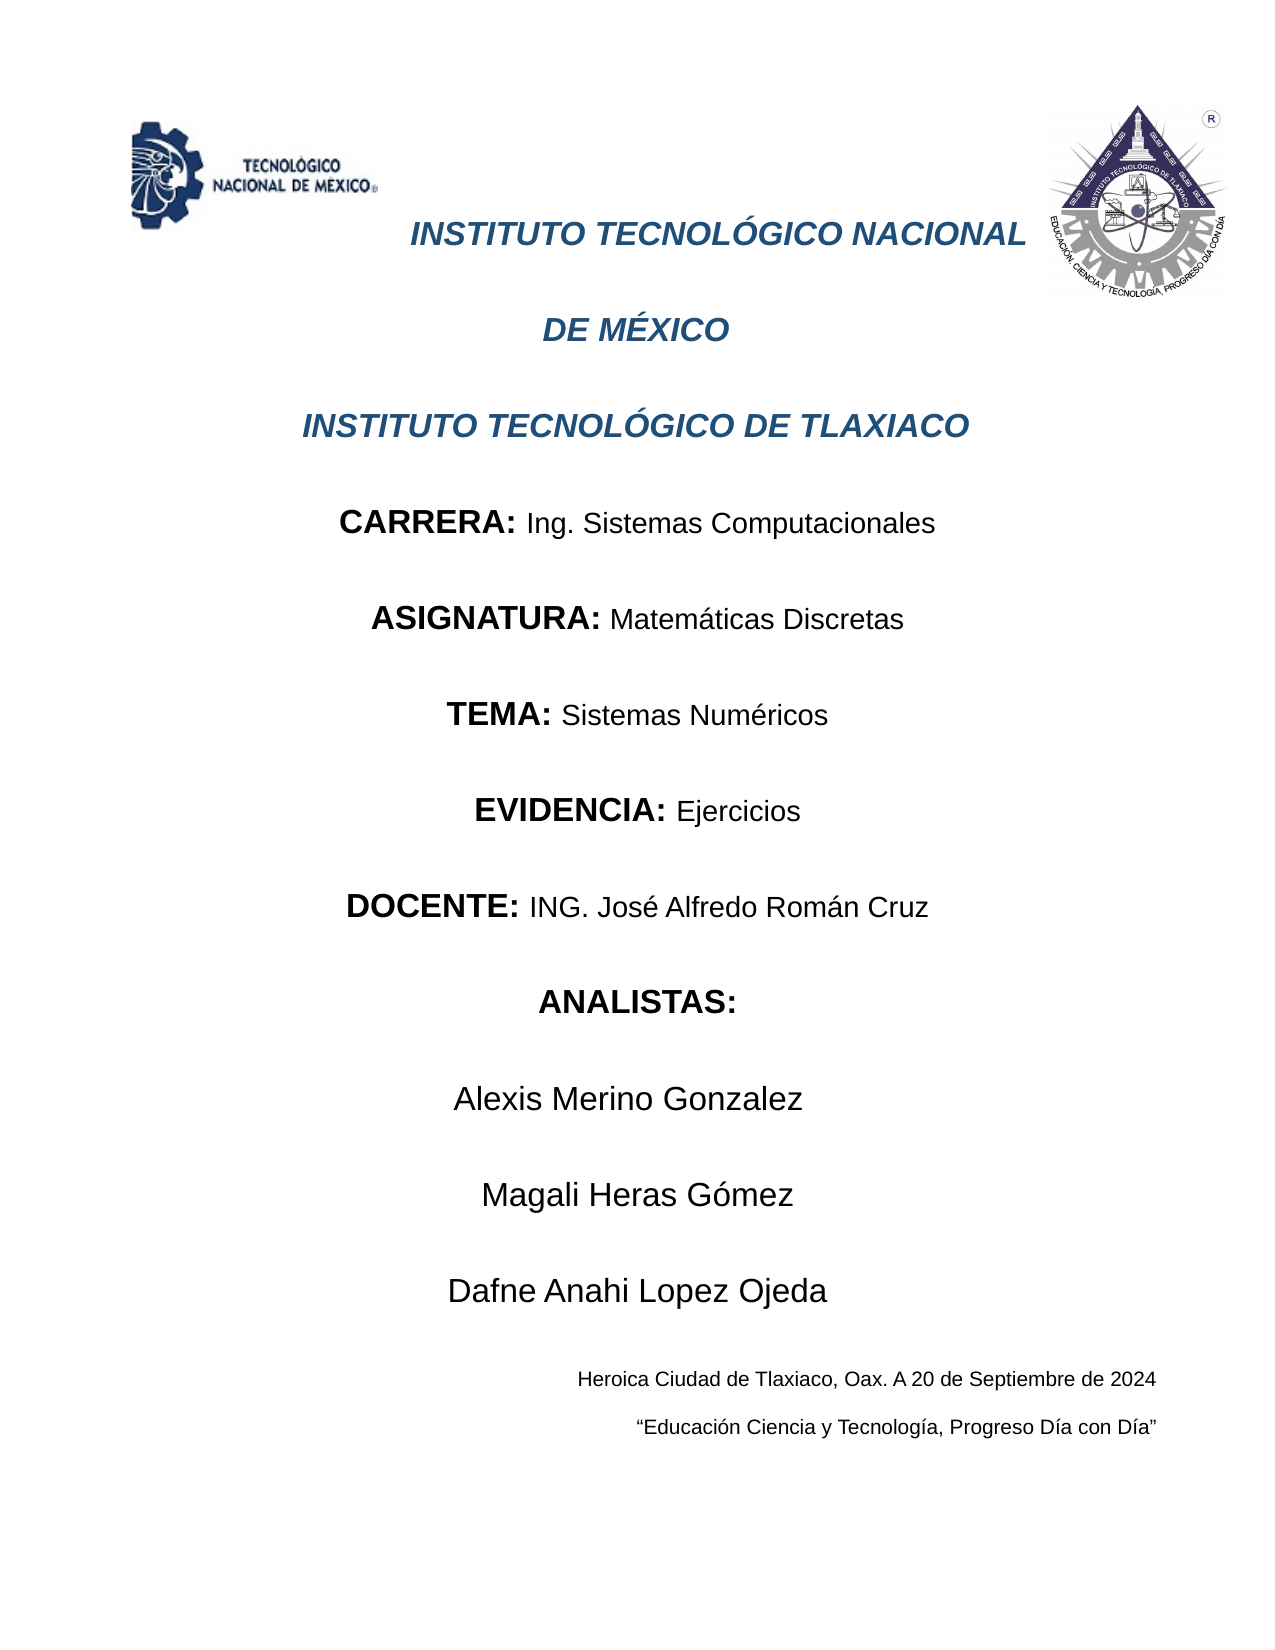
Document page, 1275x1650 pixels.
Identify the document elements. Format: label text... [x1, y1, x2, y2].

text Dafne Anahi Lopez Ojeda [118, 1271, 1157, 1309]
text INSTITUTO TECNOLÓGICO DE TLAXIACO [118, 406, 1157, 445]
text DOCENTE: ING. José Alfredo Román Cruz [118, 886, 1157, 925]
picture [131, 119, 378, 233]
text TEMA: Sistemas Numéricos [118, 694, 1157, 733]
text Heroica Ciudad de Tlaxiaco, Oax. A 20 de Septiembre de 2024 [118, 1367, 1157, 1391]
text ASIGNATURA: Matemáticas Discretas [118, 598, 1157, 637]
text Alexis Merino Gonzalez [118, 1078, 1157, 1117]
picture [1047, 105, 1228, 297]
text EVIDENCIA: Ejercicios [118, 790, 1157, 829]
text Magali Heras Gómez [118, 1174, 1157, 1213]
text CARRERA: Ing. Sistemas Computacionales [118, 502, 1157, 541]
text ANALISTAS: [118, 982, 1157, 1021]
text “Educación Ciencia y Tecnología, Progreso Día con Día” [118, 1414, 1157, 1438]
text INSTITUTO TECNOLÓGICO NACIONAL DE MÉXICO [118, 214, 1157, 349]
